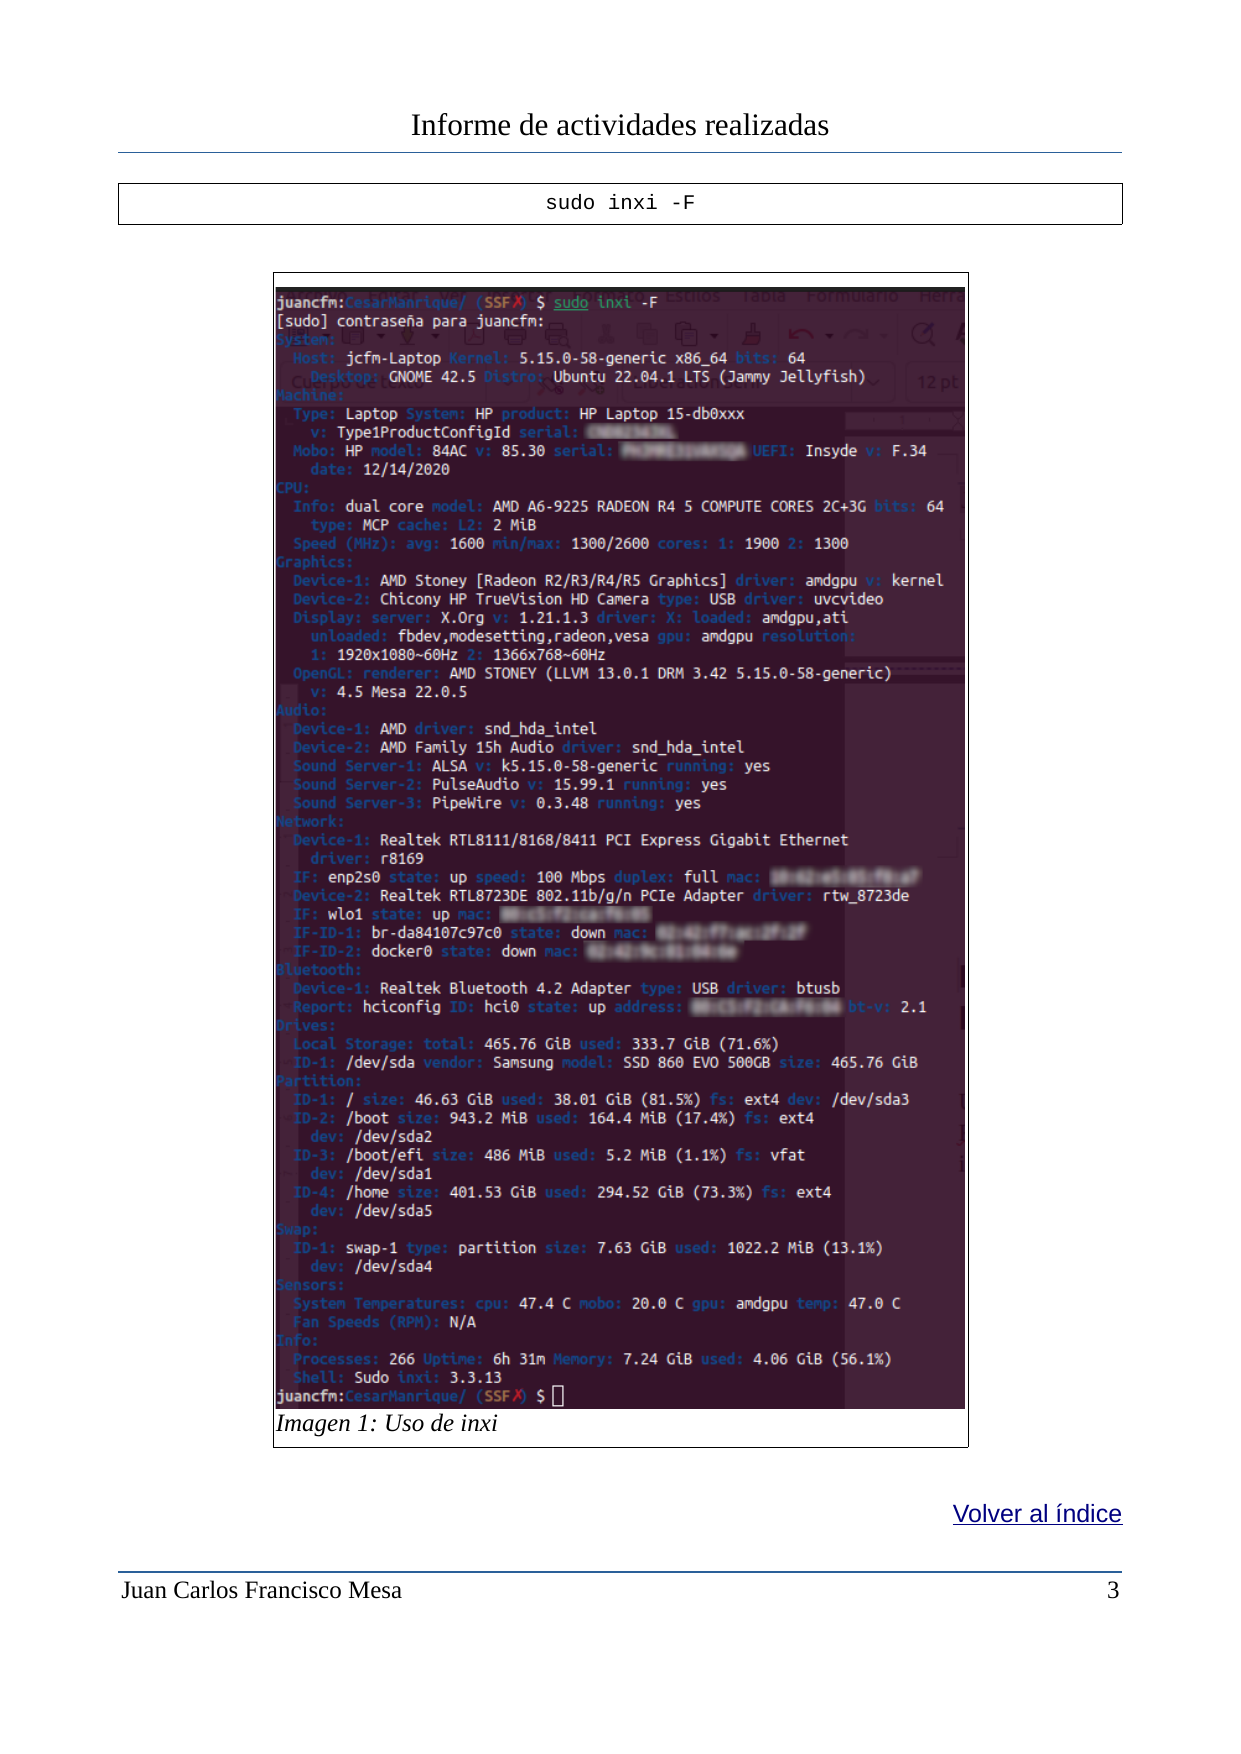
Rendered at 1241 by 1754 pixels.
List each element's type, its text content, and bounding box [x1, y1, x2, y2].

text Imagen 1: Uso de inxi [276, 1409, 965, 1437]
text Volver al índice [118, 1499, 1122, 1527]
text sudo inxi -F [119, 184, 1122, 224]
picture [275, 287, 965, 1409]
